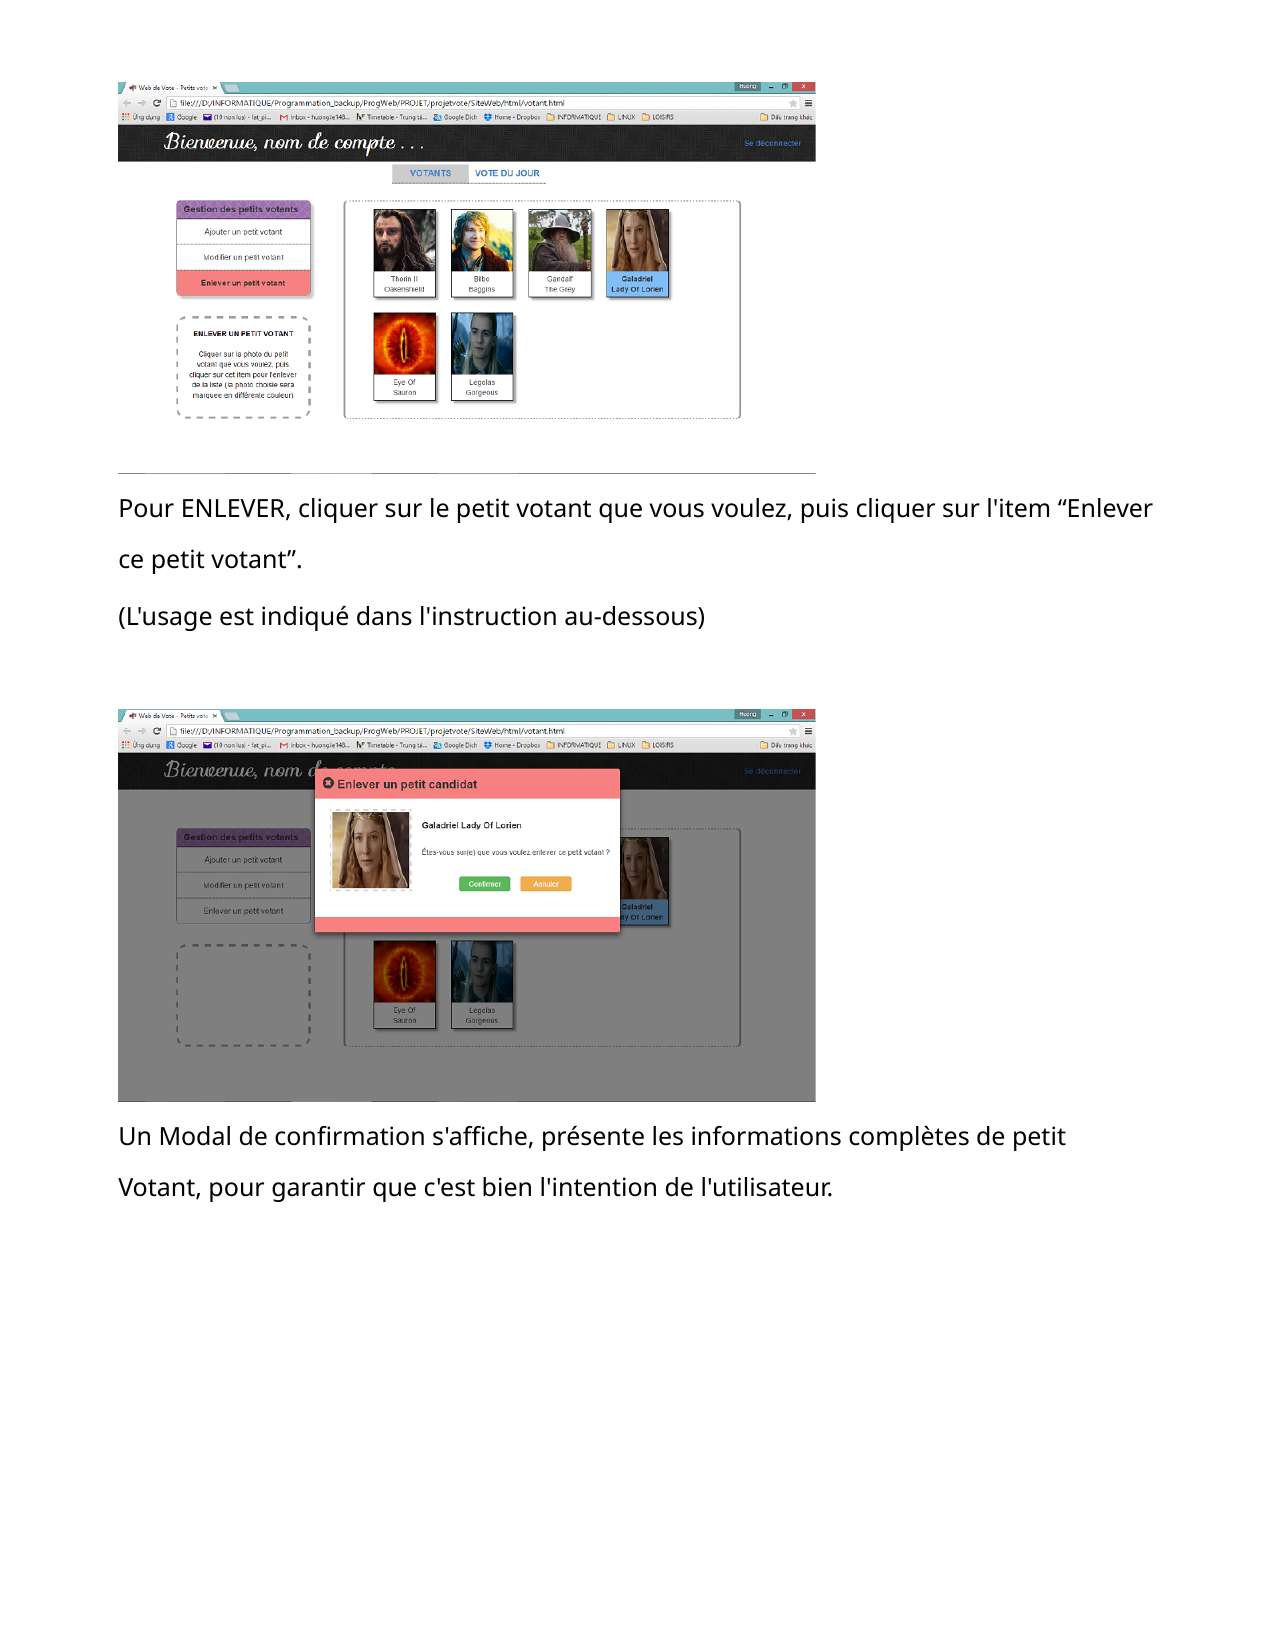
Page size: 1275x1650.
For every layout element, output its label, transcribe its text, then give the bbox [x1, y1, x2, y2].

text Un Modal de confirmation s'affiche, présente les informations complètes de petit Votant, pour garantir que c'est bien l'intention de l'utilisateur. [118, 713, 1157, 1203]
text Pour ENLEVER, cliquer sur le petit votant que vous voulez, puis cliquer sur l'item “Enlever ce petit votant”. [118, 82, 1157, 576]
text (L'usage est indiqué dans l'instruction au-dessous) [118, 599, 1157, 633]
picture [118, 709, 816, 1102]
picture [118, 82, 816, 474]
